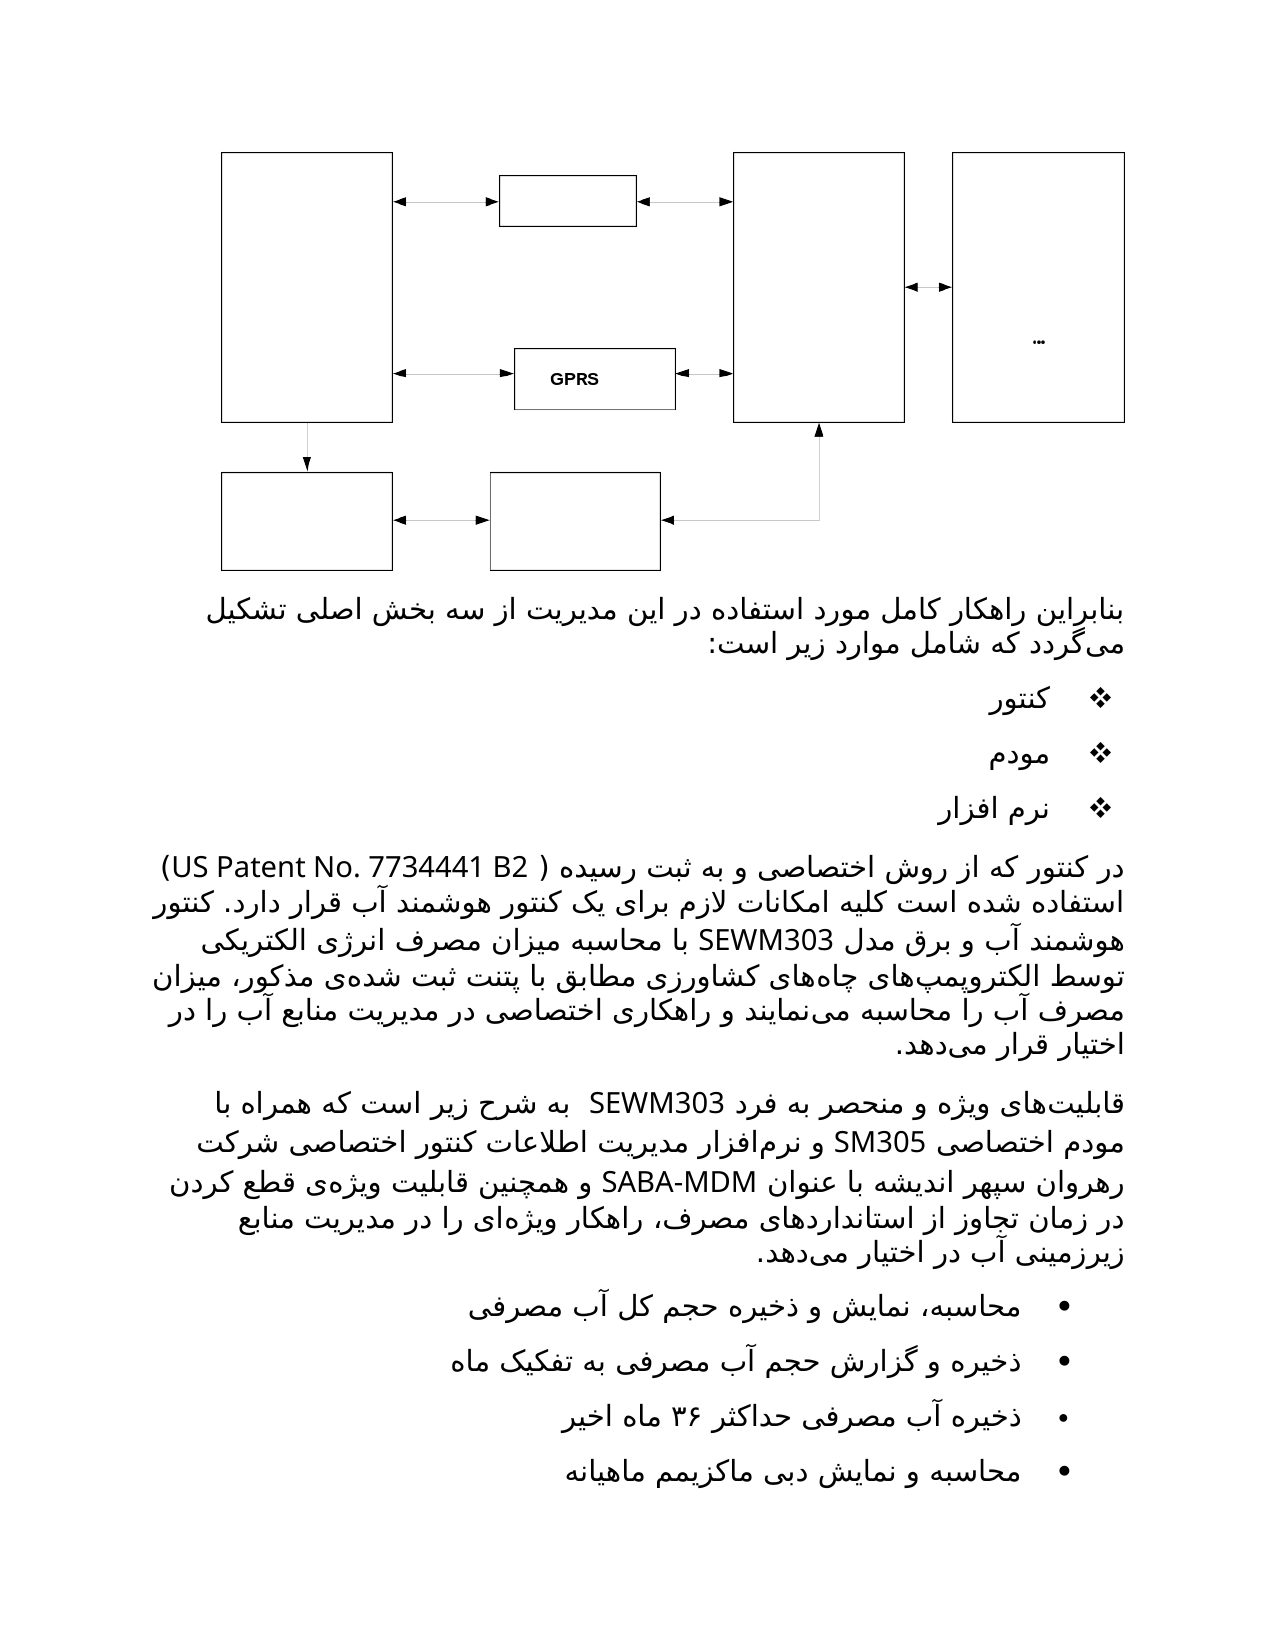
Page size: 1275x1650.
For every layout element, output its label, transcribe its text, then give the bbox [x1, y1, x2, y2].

text قابلیت‌های ویژه و منحصر به فرد SEWM303 به شرح زیر است که همراه با مودم اختصاصی SM305 و نرم‌افزار مدیریت اطلاعات کنتور اختصاصی شرکت رهروان سپهر اندیشه با عنوان SABA-MDM و همچنین قابلیت ویژه‌ی قطع کردن در زمان تجاوز از استانداردهای مصرف، راهکار ویژه‌ای را در مدیریت منابع زیرزمینی آب در اختیار می‌دهد. [150, 1082, 1125, 1269]
list کنتور [150, 681, 1087, 715]
list محاسبه، نمایش و ذخیره حجم كل آب مصرفی [150, 1290, 1059, 1324]
text بنابراین راهکار کامل مورد استفاده در این مدیریت از سه بخش اصلی تشکیل می‌گردد که شامل موارد زیر است: [150, 593, 1125, 661]
list ذخیره و گزارش حجم آب مصرفی به تفکیک ماه [150, 1344, 1059, 1378]
list ذخیره آب مصرفی حداكثر ۳۶ ماه اخیر [150, 1399, 1059, 1433]
list نرم افزار [150, 791, 1087, 825]
list مودم [150, 736, 1087, 770]
list محاسبه و نمایش دبی ماكزیمم ماهیانه [150, 1454, 1059, 1488]
text در کنتور که از روش اختصاصی و به ثبت رسیده ( US Patent No. 7734441 B2) استفاده شده است کلیه امکانات لازم برای یک کنتور هوشمند آب قرار دارد. کنتور هوشمند آب و برق مدل SEWM303 با محاسبه میزان مصرف انرژی الکتریکی توسط الکتروپمپ‌های چاه‌های کشاورزی مطابق با پتنت ثبت شده‌ی مذکور، میزان مصرف آب را محاسبه می‌نمایند و راهکاری اختصاصی در مدیریت منابع آب را در اختیار قرار می‌دهد. [150, 846, 1125, 1061]
